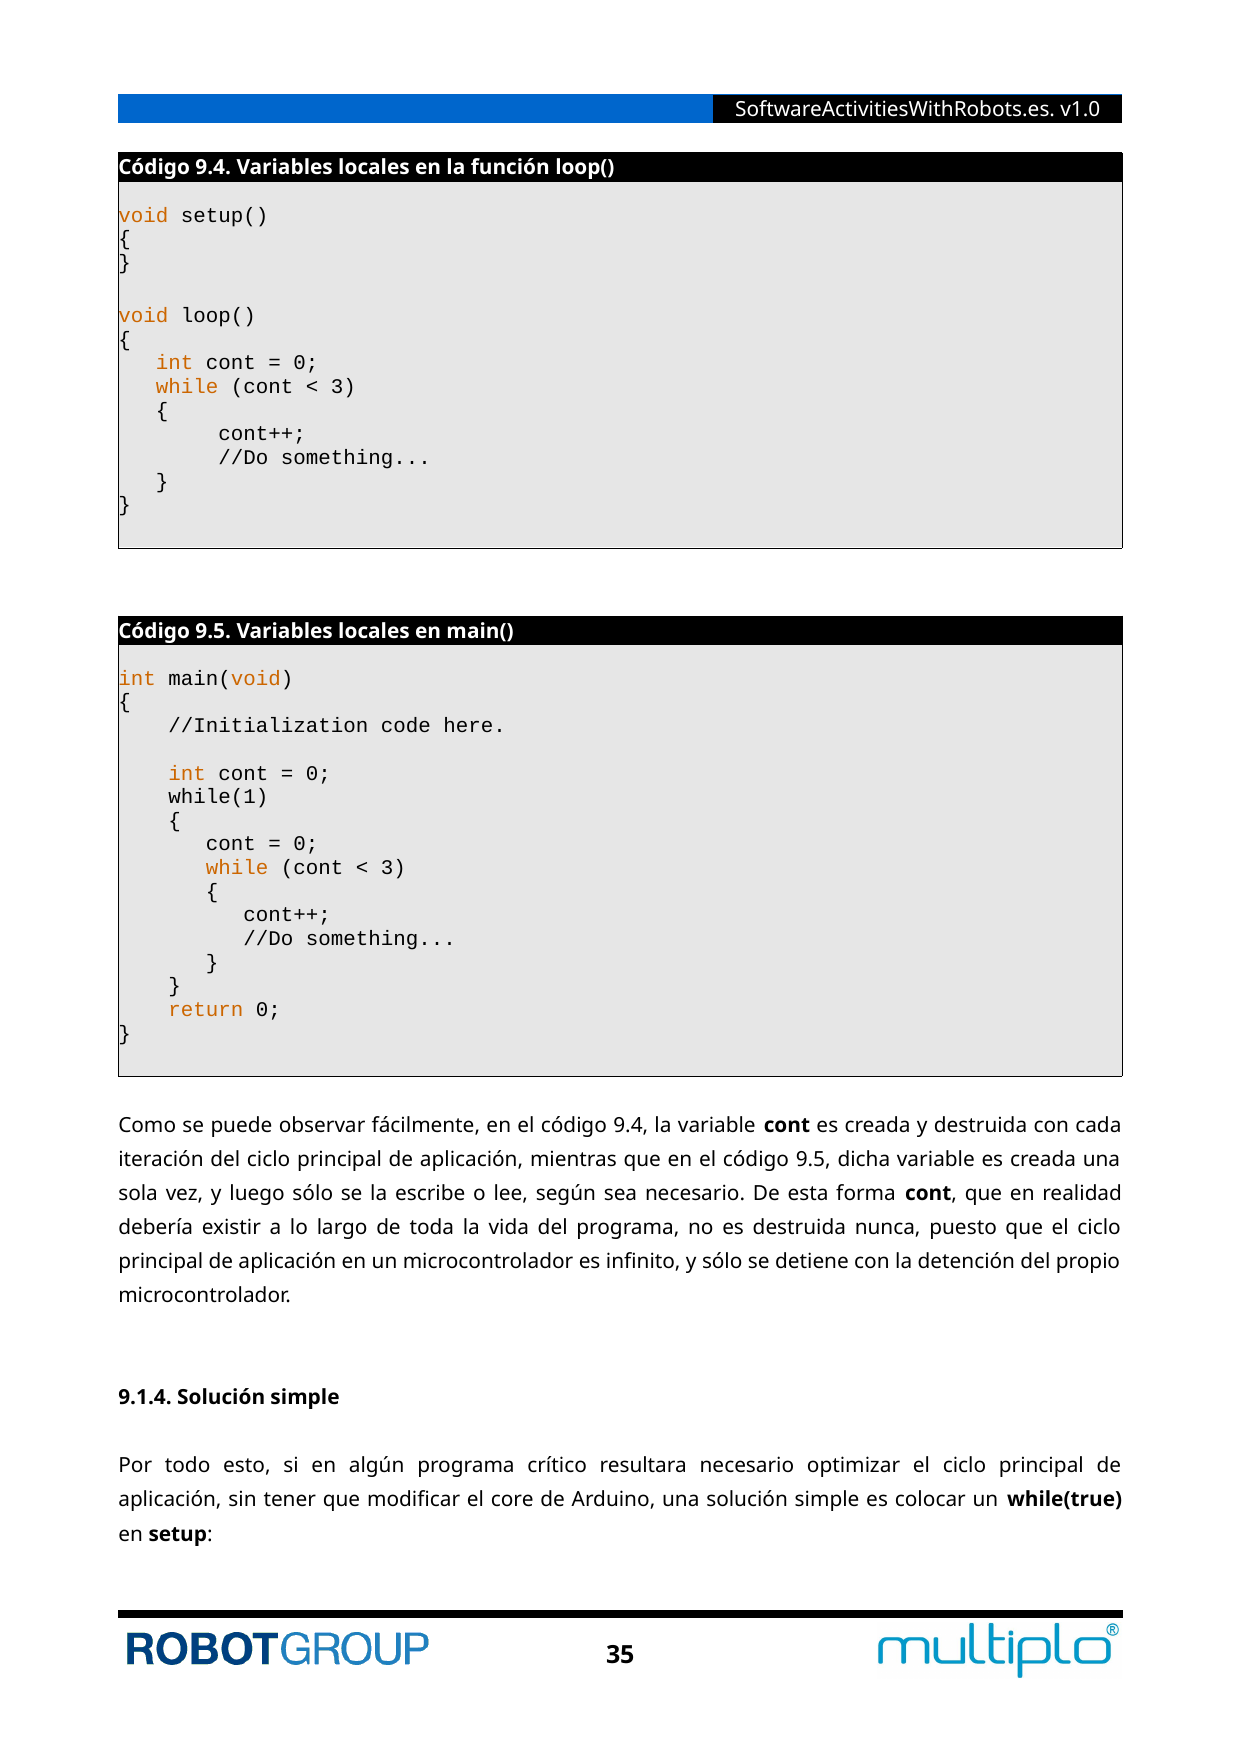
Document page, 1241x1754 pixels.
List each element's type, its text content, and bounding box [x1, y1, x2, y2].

table_cell int main(void) { //Initialization code here. int cont = 0; while(1) { cont = 0; while (cont < 3) { cont++; //Do something... } } return 0; } [119, 645, 1122, 1076]
text 9.1.4. Solución simple [118, 1382, 1122, 1411]
text Como se puede observar fácilmente, en el código 9.4, la variable cont es creada y destruida con cada iteración del ciclo principal de aplicación, mientras que en el código 9.5, dicha variable es creada una sola vez, y luego sólo se la escribe o lee, según sea necesario. De esta forma cont, que en realidad debería existir a lo largo de toda la vida del programa, no es destruida nunca, puesto que el ciclo principal de aplicación en un microcontrolador es infinito, y sólo se detiene con la detención del propio microcontrolador. [118, 1110, 1122, 1309]
picture [877, 1622, 1123, 1679]
text Por todo esto, si en algún programa crítico resultara necesario optimizar el ciclo principal de aplicación, sin tener que modificar el core de Arduino, una solución simple es colocar un while(true) en setup: [118, 1451, 1122, 1547]
table_cell void setup() { } void loop() { int cont = 0; while (cont < 3) { cont++; //Do something... } } [119, 182, 1122, 547]
picture [118, 1622, 434, 1673]
